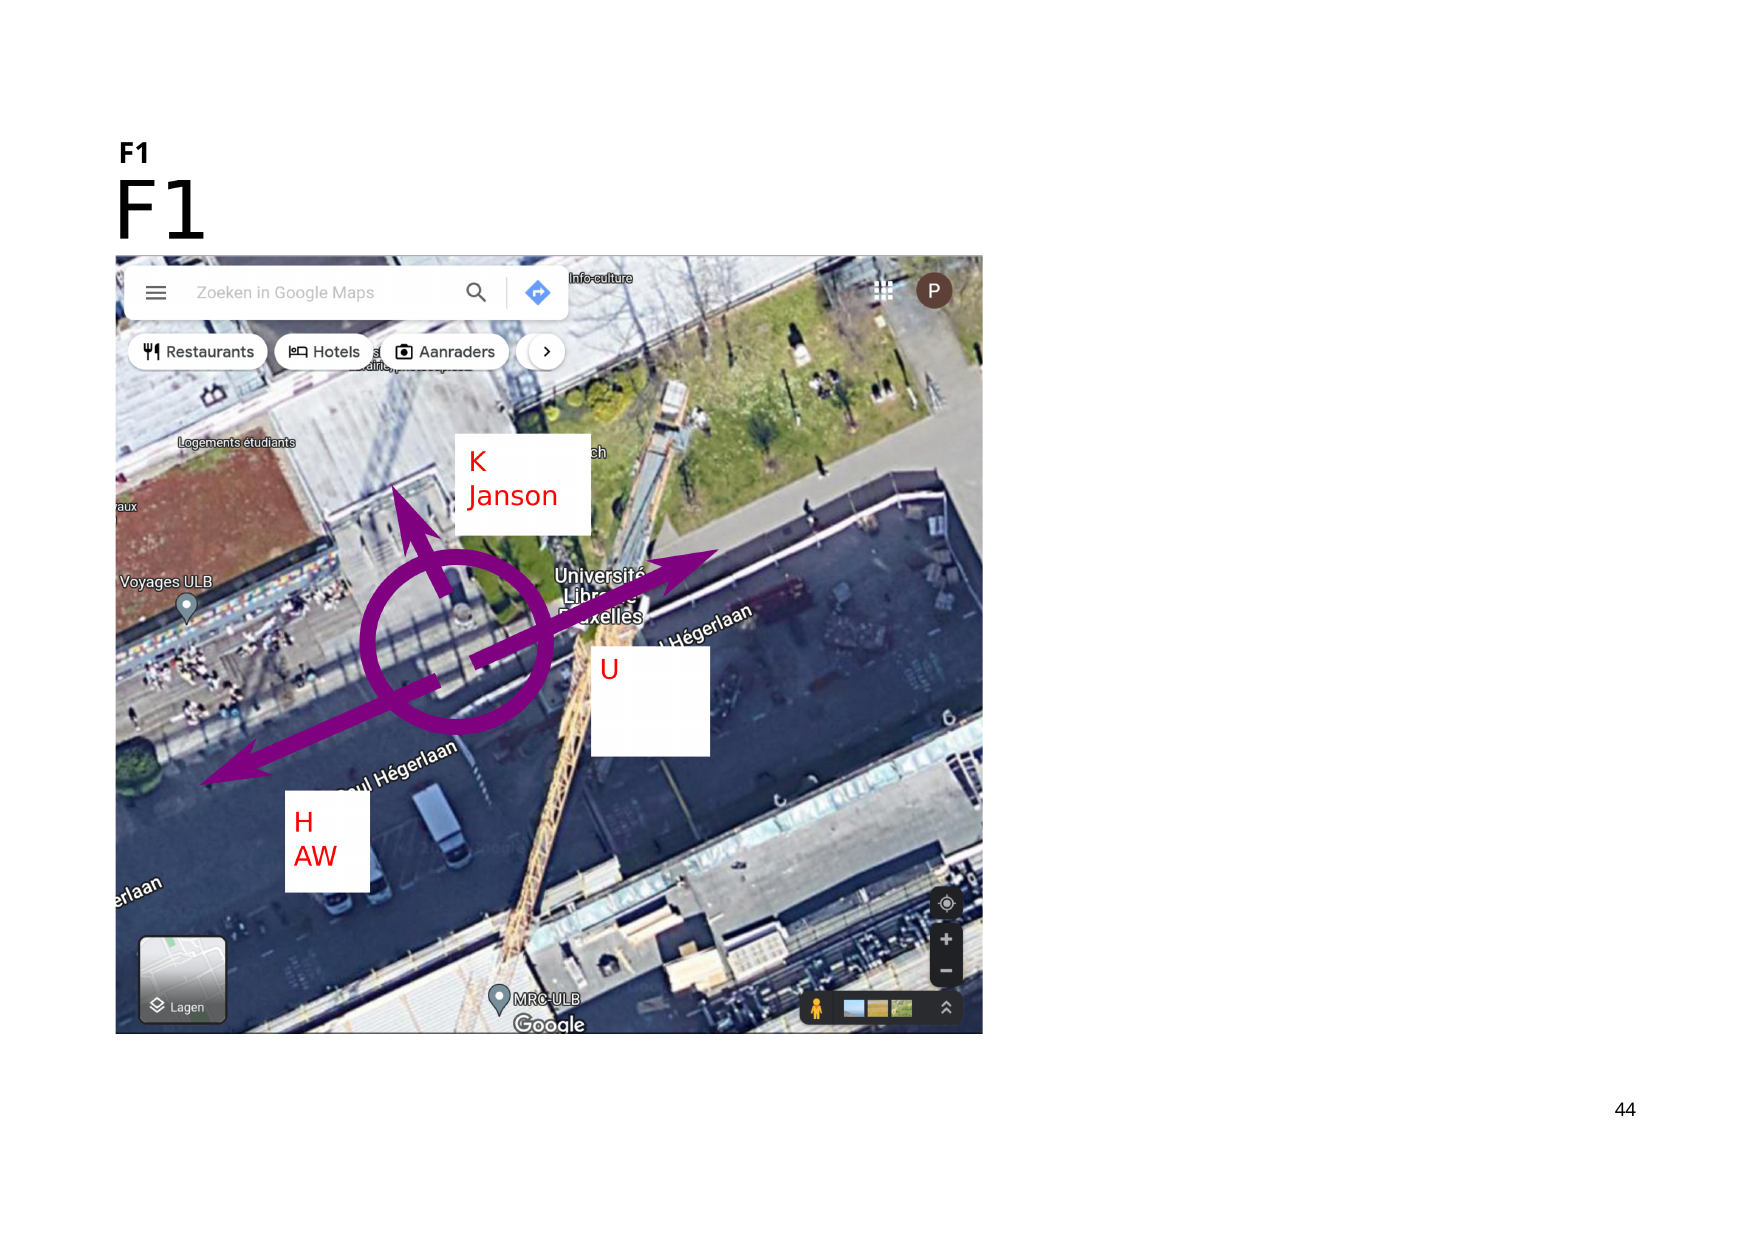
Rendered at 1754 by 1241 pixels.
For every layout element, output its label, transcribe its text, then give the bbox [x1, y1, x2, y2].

picture [115, 180, 983, 1034]
subtitle F1 [118, 133, 1636, 172]
